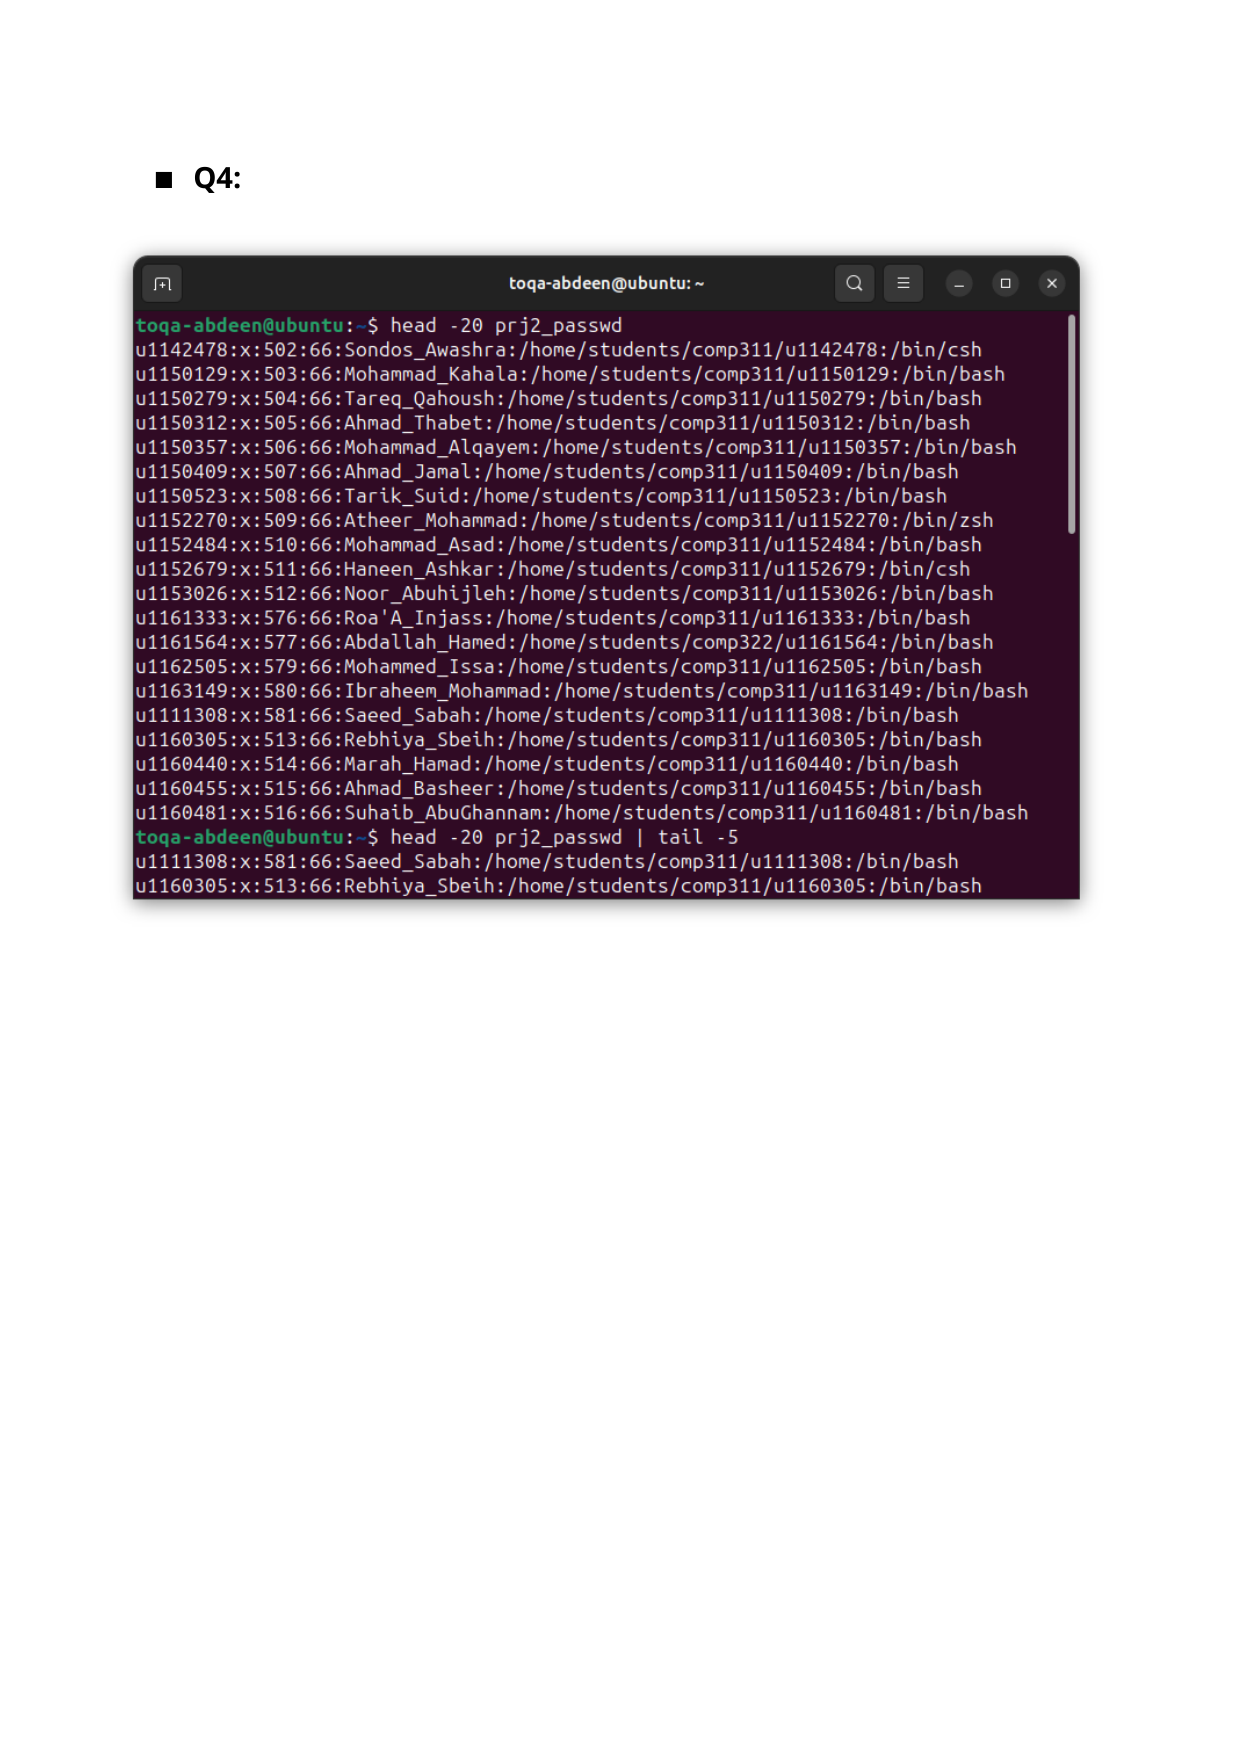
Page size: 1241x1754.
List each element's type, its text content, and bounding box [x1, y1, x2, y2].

picture [104, 230, 1109, 932]
list Q4: [156, 158, 1122, 197]
